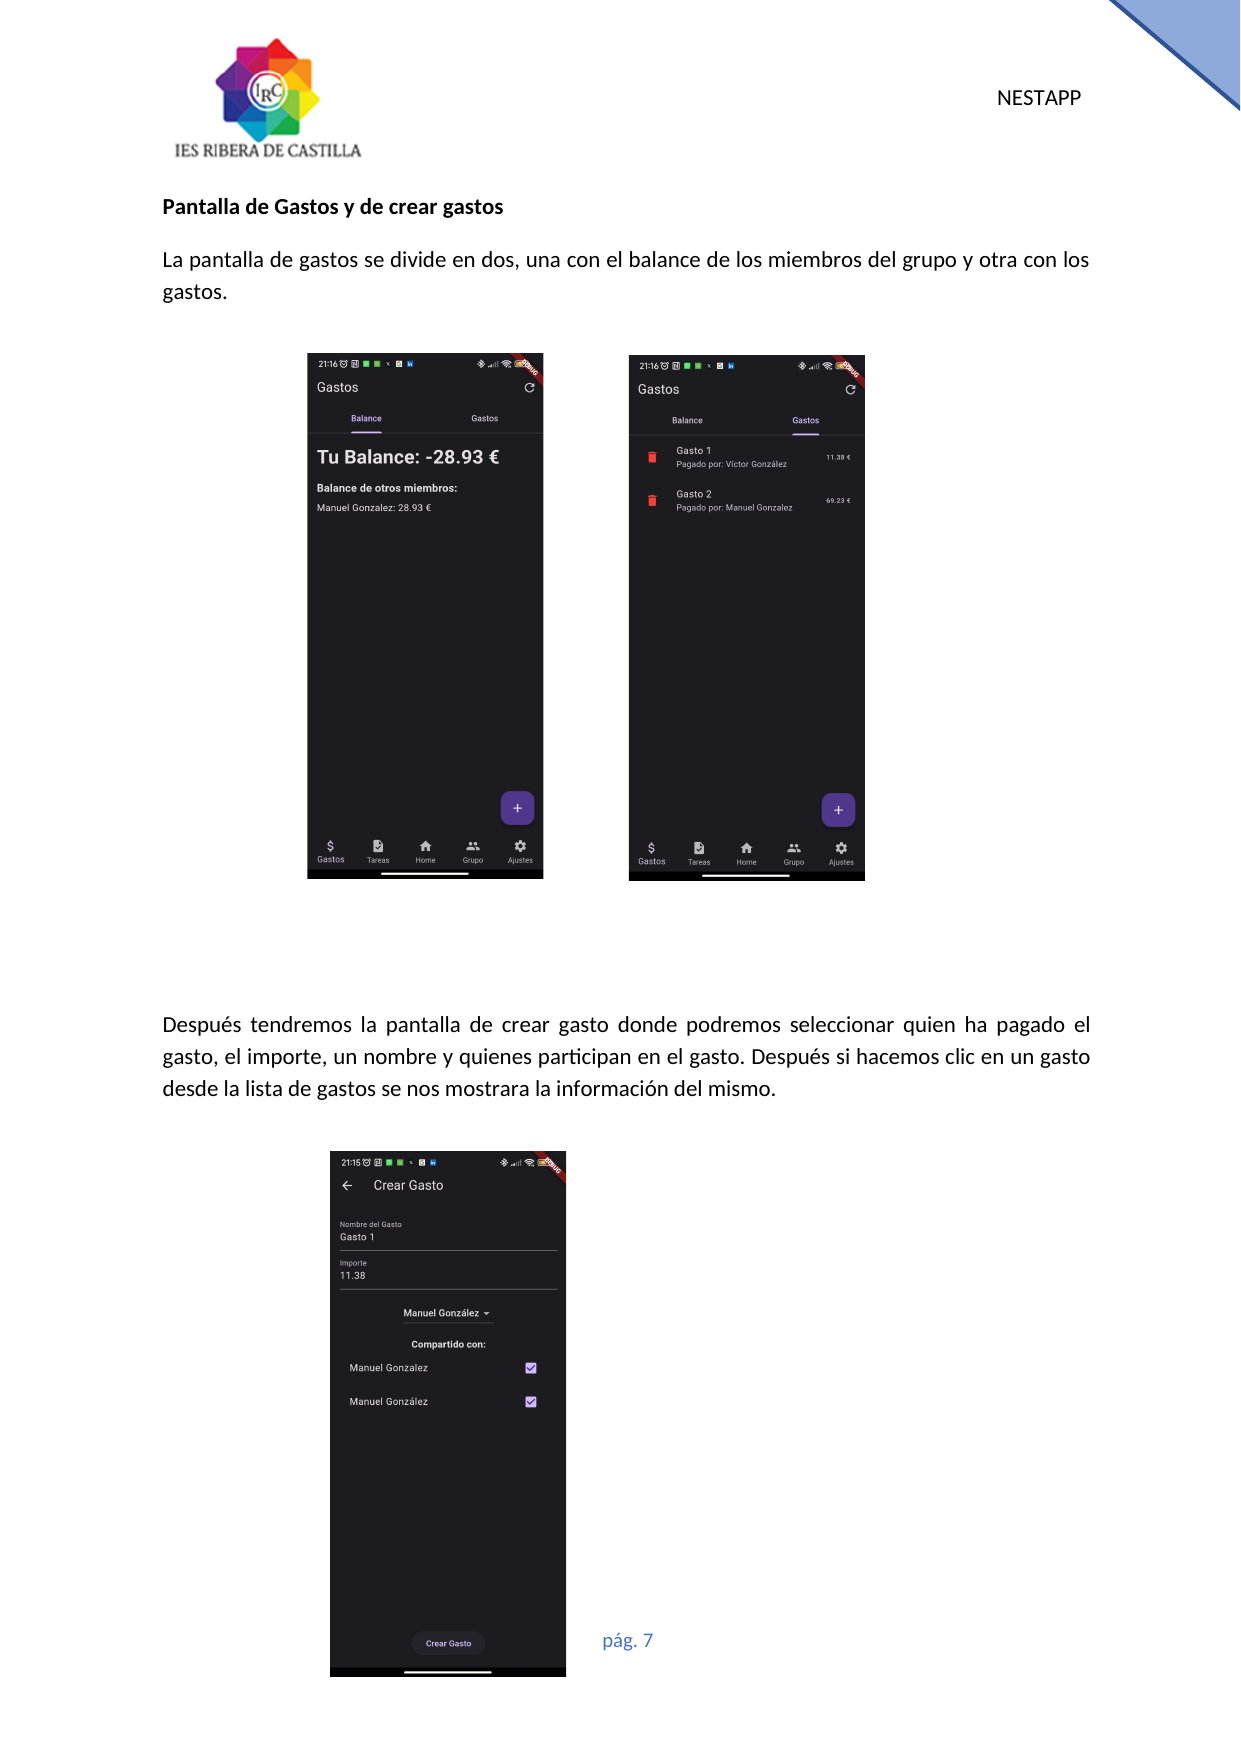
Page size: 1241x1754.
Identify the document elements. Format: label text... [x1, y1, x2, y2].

picture [330, 1151, 567, 1677]
picture [628, 355, 865, 881]
text Después tendremos la pantalla de crear gasto donde podremos seleccionar quien ha pagado el gasto, el importe, un nombre y quienes participan en el gasto. Después si hacemos clic en un gasto desde la lista de gastos se nos mostrara la información del mismo. [162, 1010, 1093, 1102]
picture [173, 29, 366, 164]
text Pantalla de Gastos y de crear gastos [162, 192, 1093, 220]
picture [307, 353, 544, 879]
text La pantalla de gastos se divide en dos, una con el balance de los miembros del grupo y otra con los gastos. [162, 245, 1093, 305]
